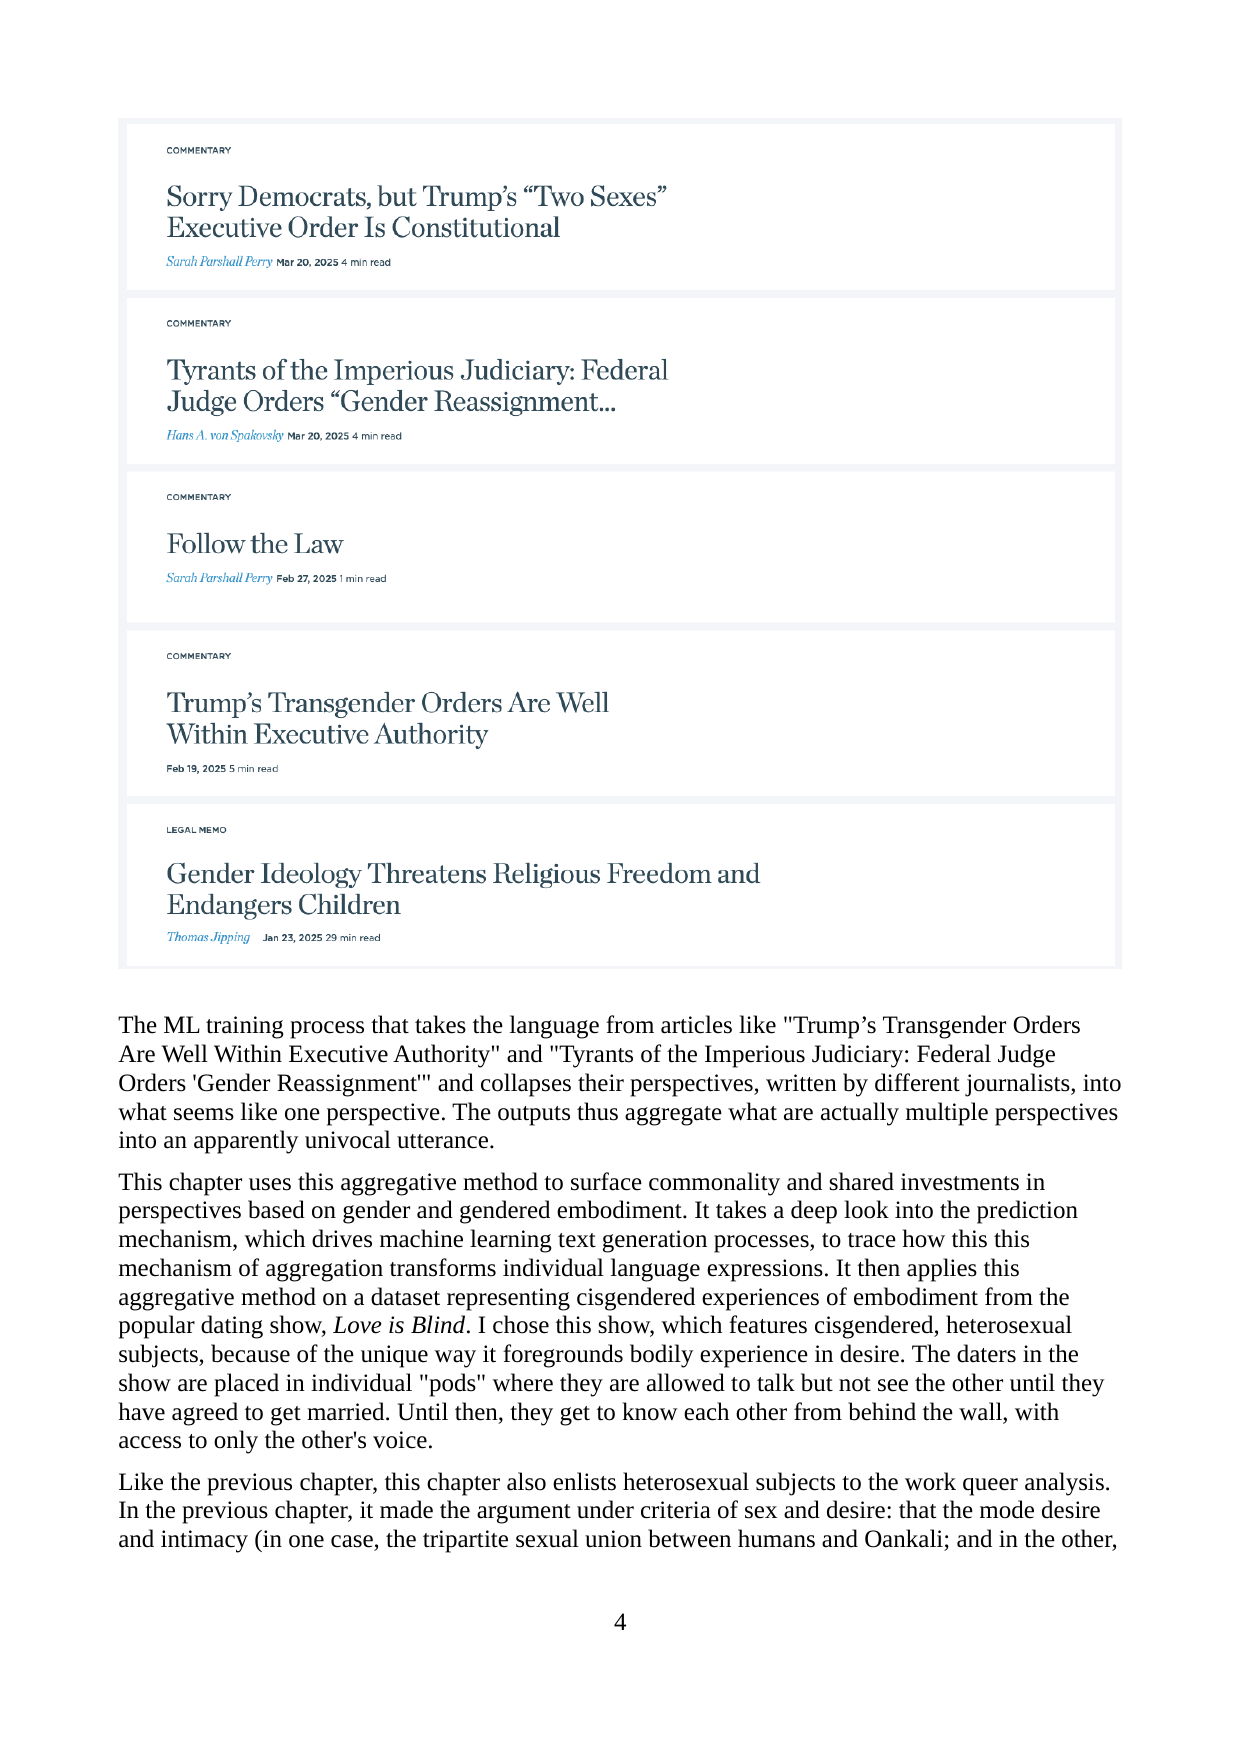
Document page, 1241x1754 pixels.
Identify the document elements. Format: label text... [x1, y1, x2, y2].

text This chapter uses this aggregative method to surface commonality and shared investments in perspectives based on gender and gendered embodiment. It takes a deep look into the prediction mechanism, which drives machine learning text generation processes, to trace how this this mechanism of aggregation transforms individual language expressions. It then applies this aggregative method on a dataset representing cisgendered experiences of embodiment from the popular dating show, Love is Blind. I chose this show, which features cisgendered, heterosexual subjects, because of the unique way it foregrounds bodily experience in desire. The daters in the show are placed in individual "pods" where they are allowed to talk but not see the other until they have agreed to get married. Until then, they get to know each other from behind the wall, with access to only the other's voice. [118, 1167, 1122, 1454]
text The ML training process that takes the language from articles like "Trump’s Transgender Orders Are Well Within Executive Authority" and "Tyrants of the Imperious Judiciary: Federal Judge Orders 'Gender Reassignment'" and collapses their perspectives, written by different journalists, into what seems like one perspective. The outputs thus aggregate what are actually multiple perspectives into an apparently univocal utterance. [118, 1010, 1122, 1154]
text Like the previous chapter, this chapter also enlists heterosexual subjects to the work queer analysis. In the previous chapter, it made the argument under criteria of sex and desire: that the mode desire and intimacy (in one case, the tripartite sexual union between humans and Oankali; and in the other, [118, 1467, 1122, 1553]
